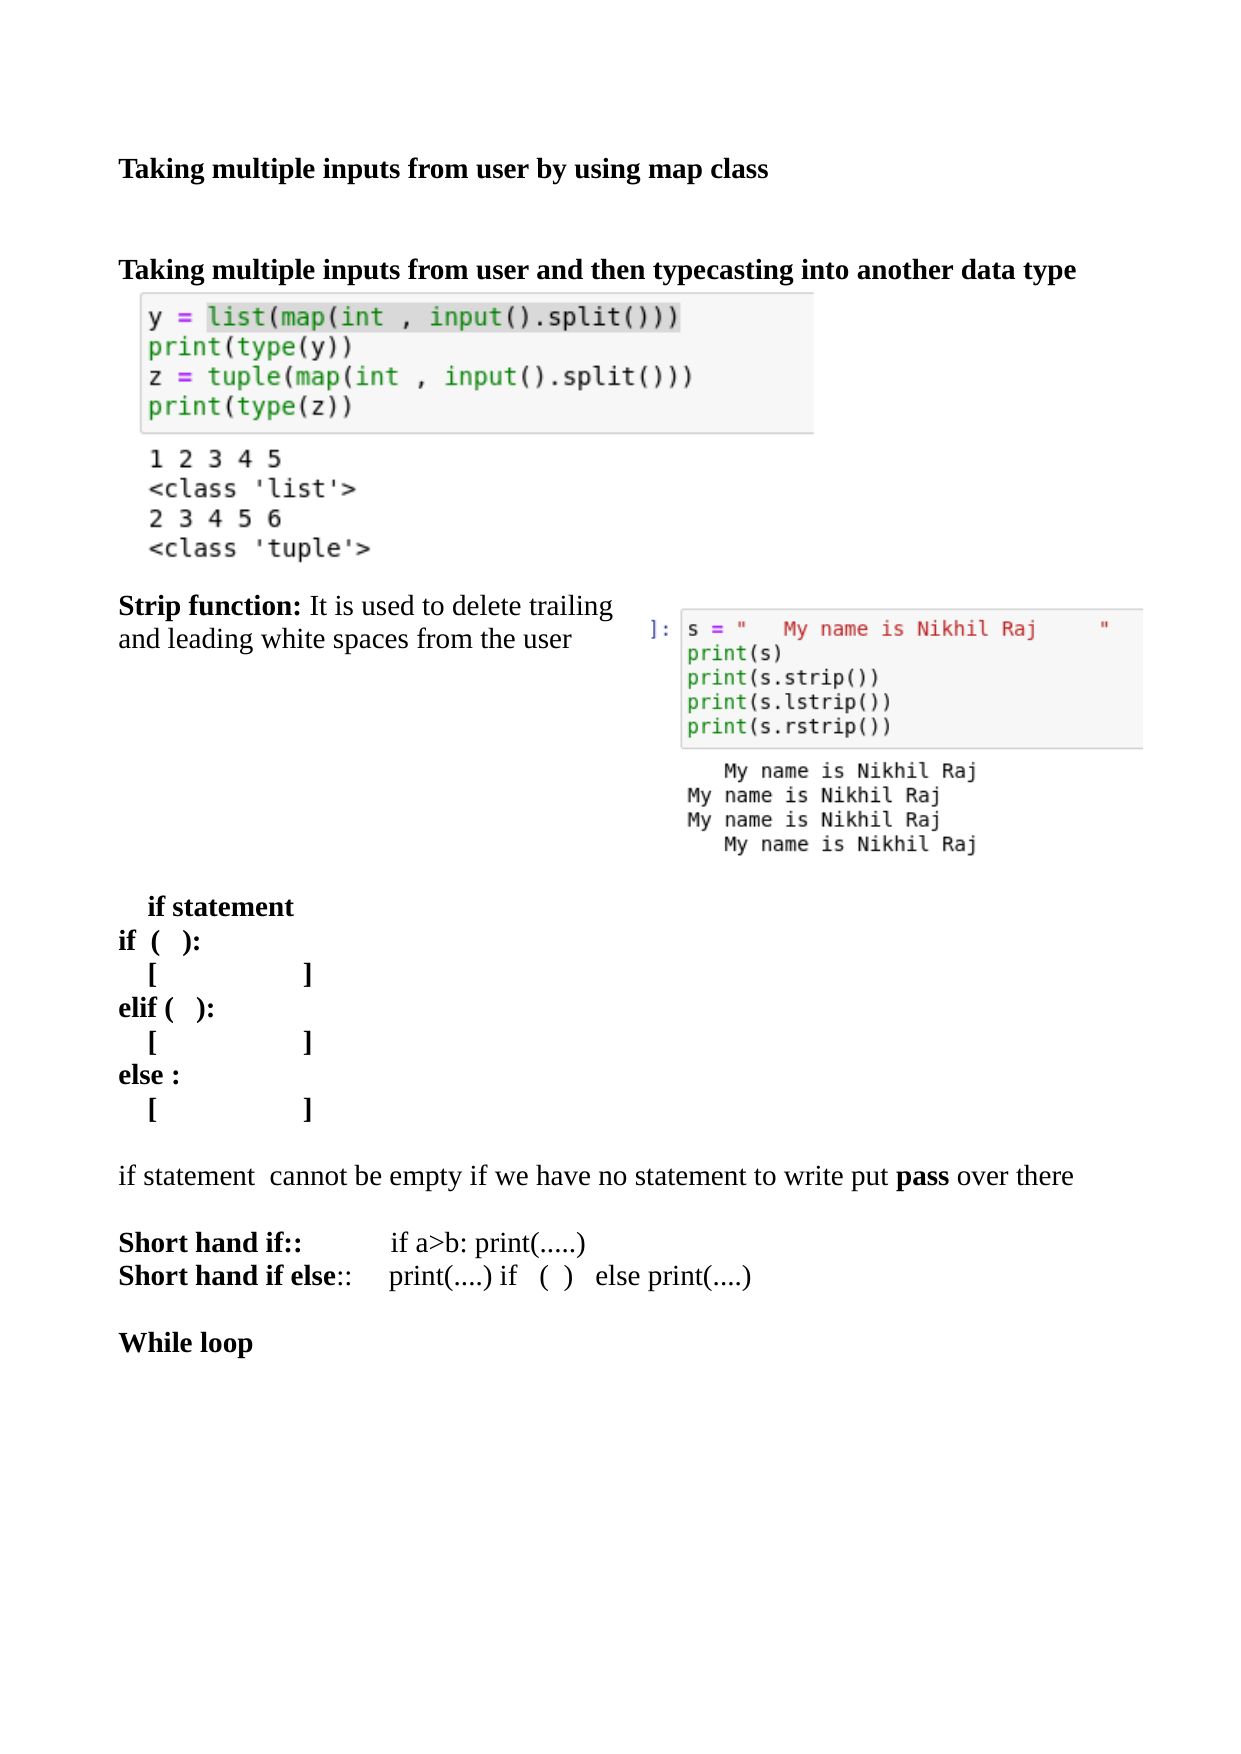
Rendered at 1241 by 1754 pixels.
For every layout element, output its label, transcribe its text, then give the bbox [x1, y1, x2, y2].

text elif ( ): [118, 990, 1122, 1024]
text Strip function: It is used to delete trailing and leading white spaces from the user [118, 588, 1122, 655]
text Taking multiple inputs from user and then typecasting into another data type [118, 252, 1122, 286]
text While loop [118, 1326, 1122, 1359]
text if ( ): [118, 923, 1122, 957]
picture [651, 731, 773, 871]
text Taking multiple inputs from user by using map class [118, 152, 1122, 185]
text [ ] [118, 957, 1122, 990]
text if statement cannot be empty if we have no statement to write put pass over there [118, 1158, 1122, 1191]
text [ ] [118, 1024, 1122, 1057]
text if statement [118, 889, 1122, 923]
text Short hand if else:: print(....) if ( ) else print(....) [118, 1258, 1122, 1292]
text [ ] [118, 1091, 1122, 1124]
picture [128, 312, 315, 585]
text else : [118, 1057, 1122, 1091]
text Short hand if:: if a>b: print(.....) [118, 1225, 1122, 1258]
